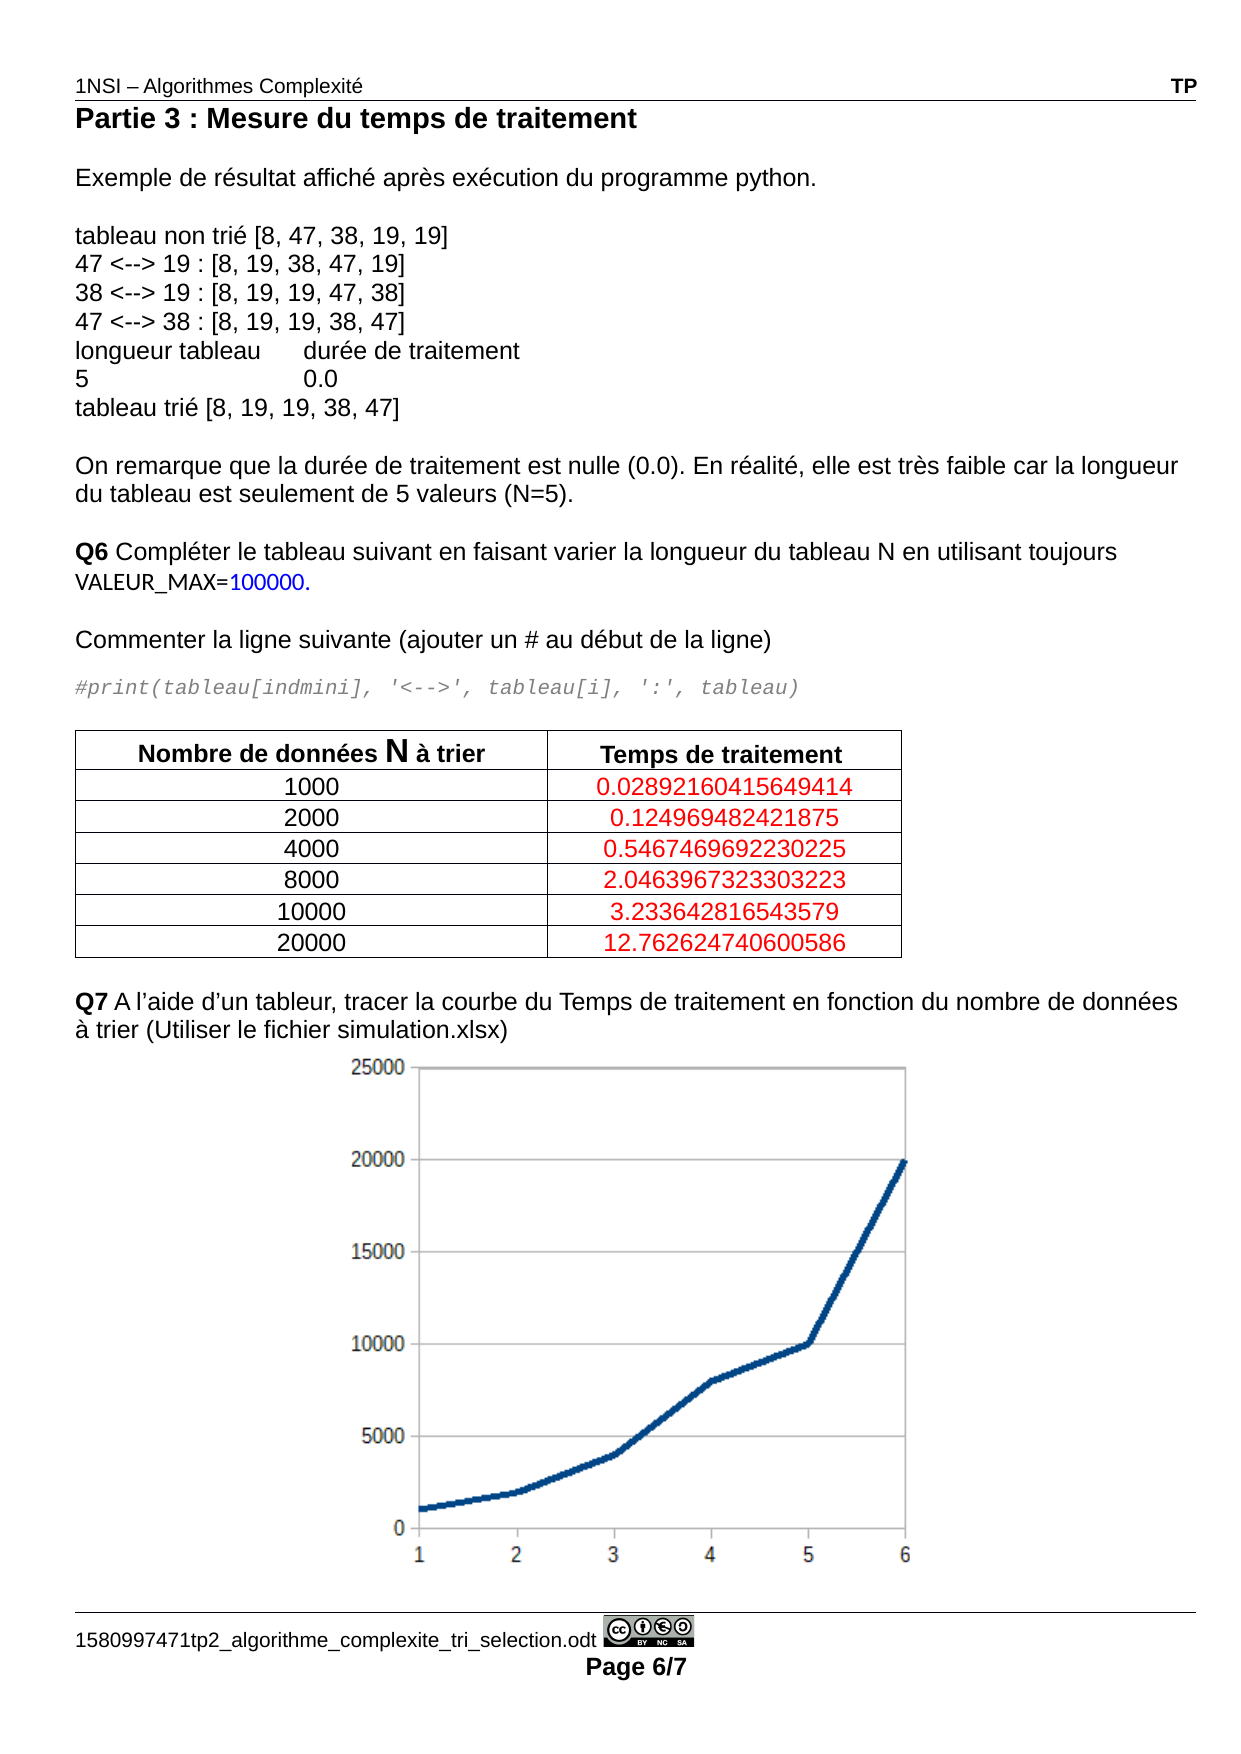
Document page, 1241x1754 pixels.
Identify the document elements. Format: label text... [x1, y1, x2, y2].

table_cell 12.762624740600586 [548, 926, 901, 957]
table_cell 2000 [76, 801, 547, 832]
table_header Temps de traitement [548, 731, 901, 769]
text Q6 Compléter le tableau suivant en faisant varier la longueur du tableau N en utilisant toujours VALEUR_MAX=100000. [75, 537, 1196, 596]
text #print(tableau[indmini], '<-->', tableau[i], ':', tableau) [75, 677, 1196, 701]
text 5 0.0 [75, 364, 1196, 393]
text 38 <--> 19 : [8, 19, 19, 47, 38] [75, 278, 1196, 307]
table_cell 3.233642816543579 [548, 895, 901, 925]
text Commenter la ligne suivante (ajouter un # au début de la ligne) [75, 625, 1196, 654]
table_cell 10000 [76, 895, 547, 925]
text longueur tableau durée de traitement [75, 336, 1196, 364]
picture [351, 1056, 910, 1567]
text 47 <--> 38 : [8, 19, 19, 38, 47] [75, 307, 1196, 336]
table_cell 0.124969482421875 [548, 801, 901, 832]
text Exemple de résultat affiché après exécution du programme python. [75, 163, 1196, 192]
text tableau trié [8, 19, 19, 38, 47] [75, 393, 1196, 422]
picture [603, 1615, 695, 1647]
text tableau non trié [8, 47, 38, 19, 19] [75, 221, 1196, 249]
text On remarque que la durée de traitement est nulle (0.0). En réalité, elle est très faible car la longueur du tableau est seulement de 5 valeurs (N=5). [75, 451, 1196, 508]
table_cell 1000 [76, 770, 547, 800]
table_cell 20000 [76, 926, 547, 957]
table_cell 4000 [76, 833, 547, 863]
table_cell 2.0463967323303223 [548, 864, 901, 894]
table_header Nombre de données N à trier [76, 731, 547, 769]
text 47 <--> 19 : [8, 19, 38, 47, 19] [75, 249, 1196, 278]
table_cell 0.02892160415649414 [548, 770, 901, 800]
table_cell 8000 [76, 864, 547, 894]
text Q7 A l’aide d’un tableur, tracer la courbe du Temps de traitement en fonction du nombre de données à trier (Utiliser le fichier simulation.xlsx) [75, 986, 1196, 1044]
text Partie 3 : Mesure du temps de traitement [75, 101, 1196, 134]
table_cell 0.5467469692230225 [548, 833, 901, 863]
